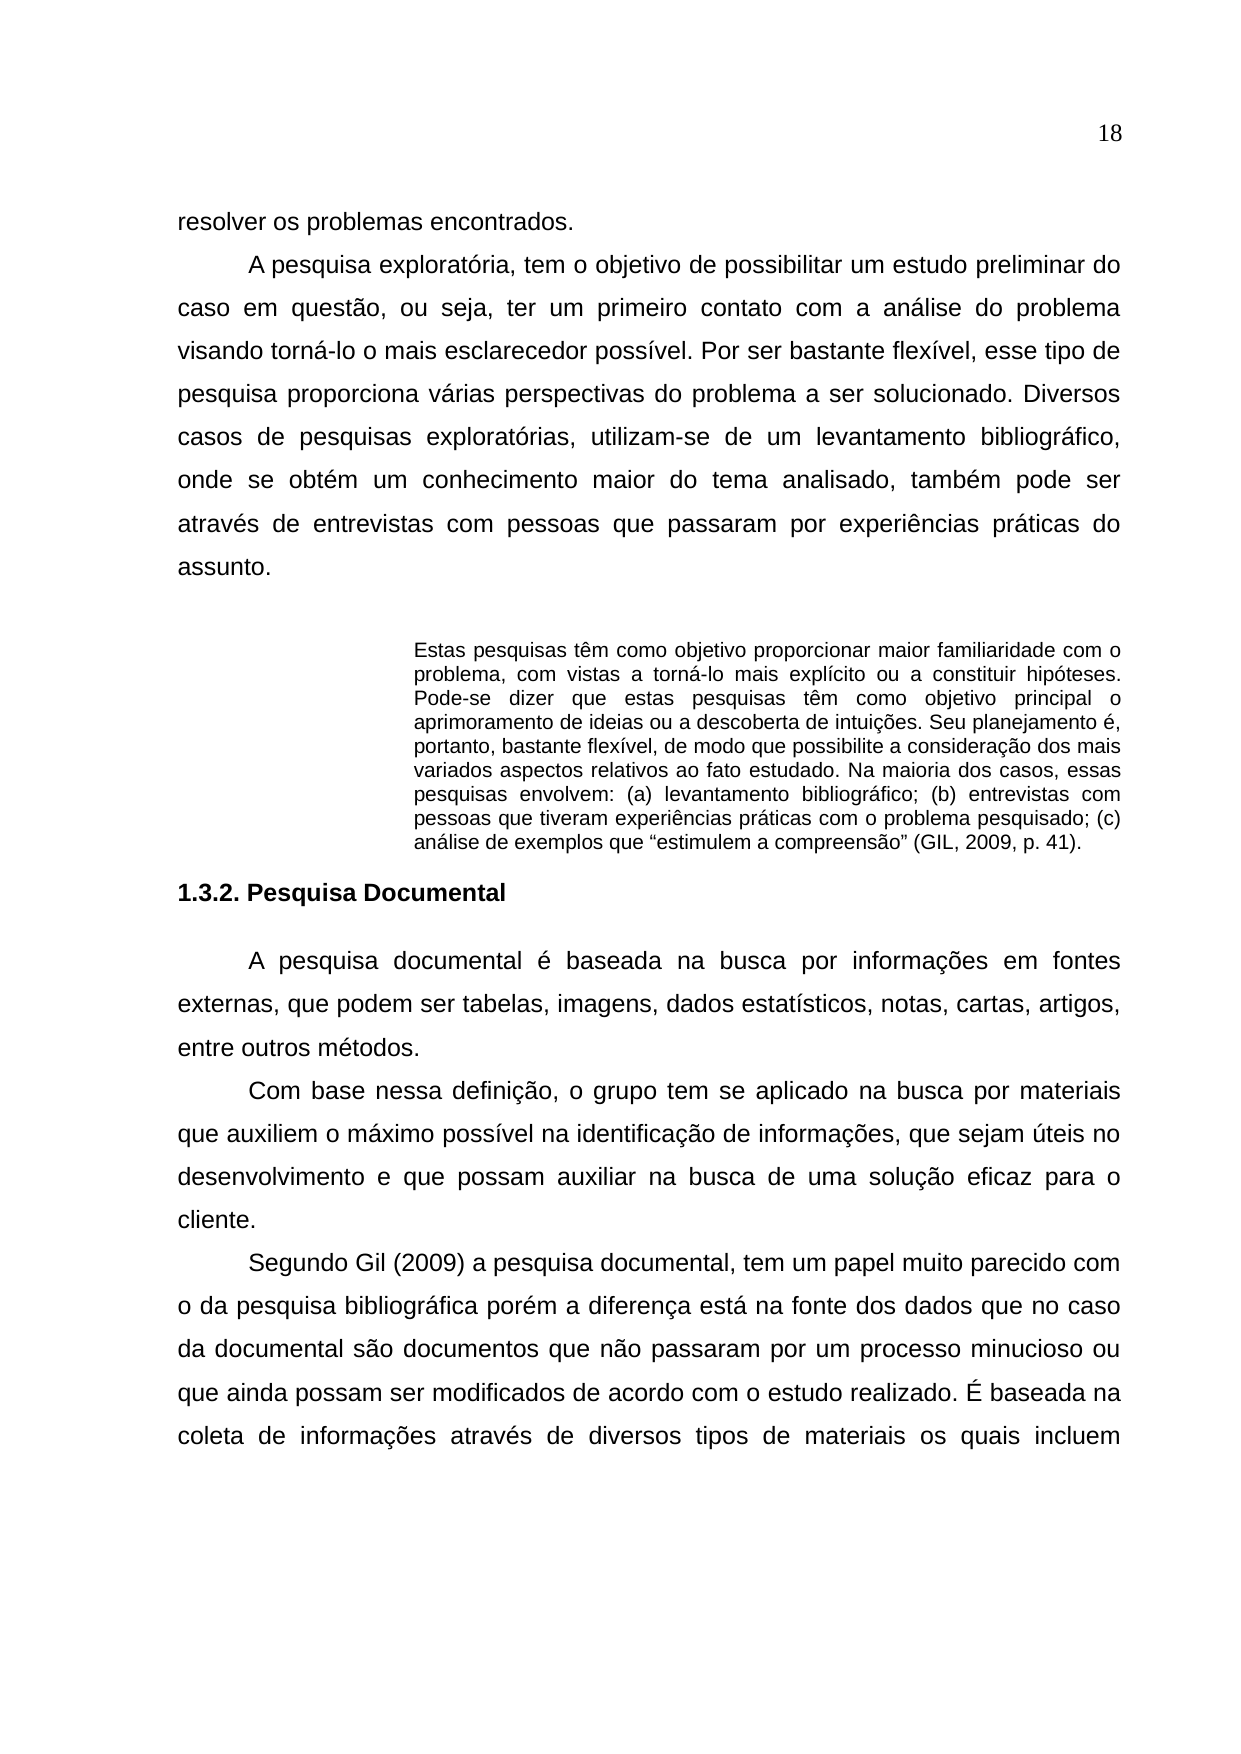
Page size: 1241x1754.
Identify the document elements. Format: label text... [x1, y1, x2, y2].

text A pesquisa exploratória, tem o objetivo de possibilitar um estudo preliminar do caso em questão, ou seja, ter um primeiro contato com a análise do problema visando torná-lo o mais esclarecedor possível. Por ser bastante flexível, esse tipo de pesquisa proporciona várias perspectivas do problema a ser solucionado. Diversos casos de pesquisas exploratórias, utilizam-se de um levantamento bibliográfico, onde se obtém um conhecimento maior do tema analisado, também pode ser através de entrevistas com pessoas que passaram por experiências práticas do assunto. [177, 250, 1122, 580]
text Segundo Gil (2009) a pesquisa documental, tem um papel muito parecido com o da pesquisa bibliográfica porém a diferença está na fonte dos dados que no caso da documental são documentos que não passaram por um processo minucioso ou que ainda possam ser modificados de acordo com o estudo realizado. É baseada na coleta de informações através de diversos tipos de materiais os quais incluem [177, 1248, 1122, 1449]
text A pesquisa documental é baseada na busca por informações em fontes externas, que podem ser tabelas, imagens, dados estatísticos, notas, cartas, artigos, entre outros métodos. [177, 946, 1122, 1061]
text Estas pesquisas têm como objetivo proporcionar maior familiaridade com o problema, com vistas a torná-lo mais explícito ou a constituir hipóteses. Pode-se dizer que estas pesquisas têm como objetivo principal o aprimoramento de ideias ou a descoberta de intuições. Seu planejamento é, portanto, bastante flexível, de modo que possibilite a consideração dos mais variados aspectos relativos ao fato estudado. Na maioria dos casos, essas pesquisas envolvem: (a) levantamento bibliográfico; (b) entrevistas com pessoas que tiveram experiências práticas com o problema pesquisado; (c) análise de exemplos que “estimulem a compreensão” (GIL, 2009, p. 41). [413, 638, 1122, 853]
subtitle 1.3.2. Pesquisa Documental [177, 878, 1122, 907]
text resolver os problemas encontrados. [177, 207, 1122, 235]
text Com base nessa definição, o grupo tem se aplicado na busca por materiais que auxiliem o máximo possível na identificação de informações, que sejam úteis no desenvolvimento e que possam auxiliar na busca de uma solução eficaz para o cliente. [177, 1076, 1122, 1234]
